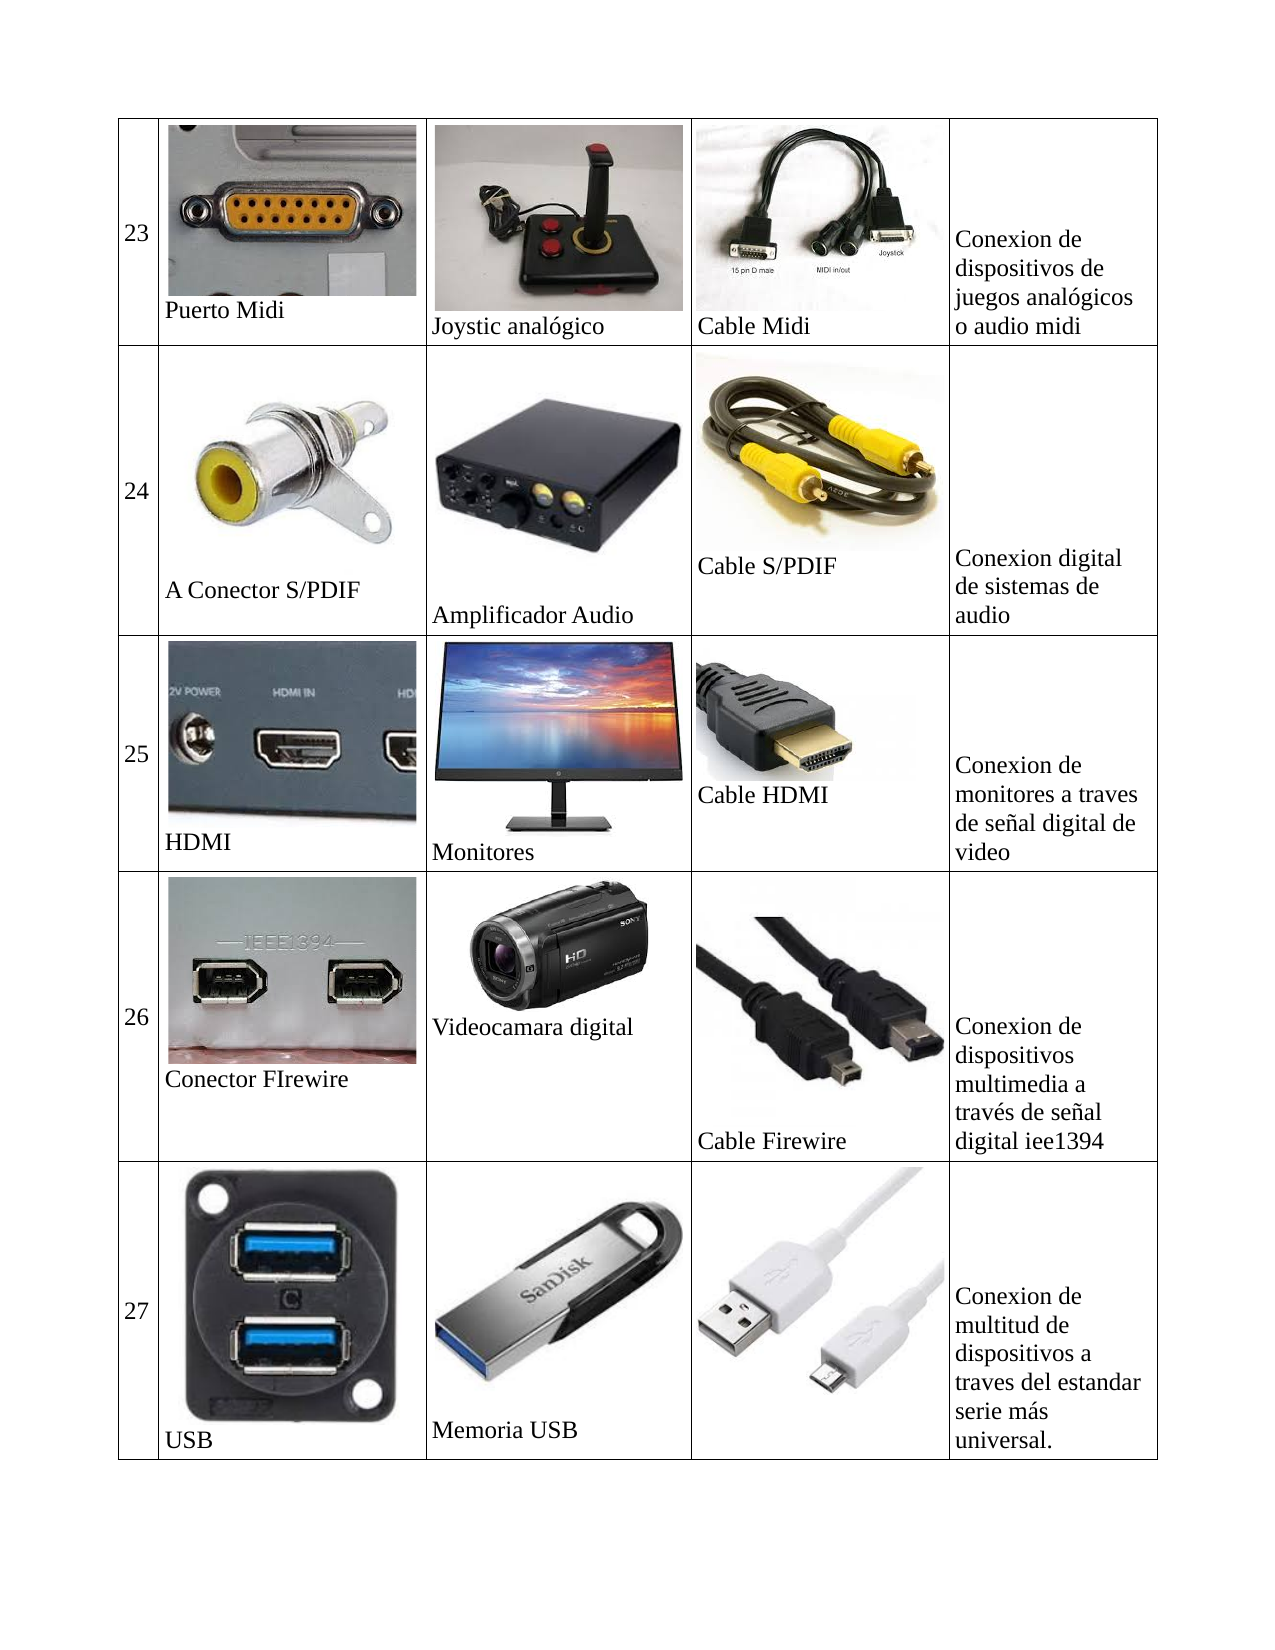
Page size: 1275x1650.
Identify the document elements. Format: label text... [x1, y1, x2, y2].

table_cell 25 [119, 636, 158, 871]
table_cell 27 [119, 1162, 158, 1459]
table_cell 26 [119, 872, 158, 1161]
picture [168, 641, 417, 828]
table_cell Conector FIrewire [159, 872, 426, 1161]
table_cell Cable Midi [692, 119, 949, 345]
table_cell Memoria USB [427, 1162, 691, 1459]
table_cell Conexion de multitud de dispositivos a traves del estandar serie más universal. [950, 1162, 1157, 1459]
picture [696, 352, 945, 551]
picture [696, 877, 945, 1127]
table_cell Cable Firewire [692, 872, 949, 1161]
table_cell USB [159, 1162, 426, 1459]
picture [434, 125, 683, 311]
table_cell HDMI [159, 636, 426, 871]
table_cell Videocamara digital [427, 872, 691, 1161]
table_cell Monitores [427, 636, 691, 871]
picture [696, 1167, 945, 1395]
table_cell Cable S/PDIF [692, 346, 949, 635]
picture [434, 352, 683, 601]
table_cell [692, 1162, 949, 1459]
table_cell Puerto Midi [159, 119, 426, 345]
table_cell Conexion de dispositivos de juegos analógicos o audio midi [950, 119, 1157, 345]
table_cell Conexion digital de sistemas de audio [950, 346, 1157, 635]
table_cell Conexion de monitores a traves de señal digital de video [950, 636, 1157, 871]
picture [696, 641, 945, 781]
picture [696, 125, 945, 311]
picture [168, 1167, 417, 1425]
picture [168, 877, 417, 1064]
table_cell Cable HDMI [692, 636, 949, 871]
table_cell Amplificador Audio [427, 346, 691, 635]
picture [434, 1167, 683, 1416]
table_cell Joystic analógico [427, 119, 691, 345]
table_cell A Conector S/PDIF [159, 346, 426, 635]
picture [168, 125, 417, 296]
table_cell 24 [119, 346, 158, 635]
picture [168, 352, 417, 575]
table_cell Conexion de dispositivos multimedia a través de señal digital iee1394 [950, 872, 1157, 1161]
picture [434, 877, 683, 1012]
picture [434, 641, 683, 837]
table_cell 23 [119, 119, 158, 345]
